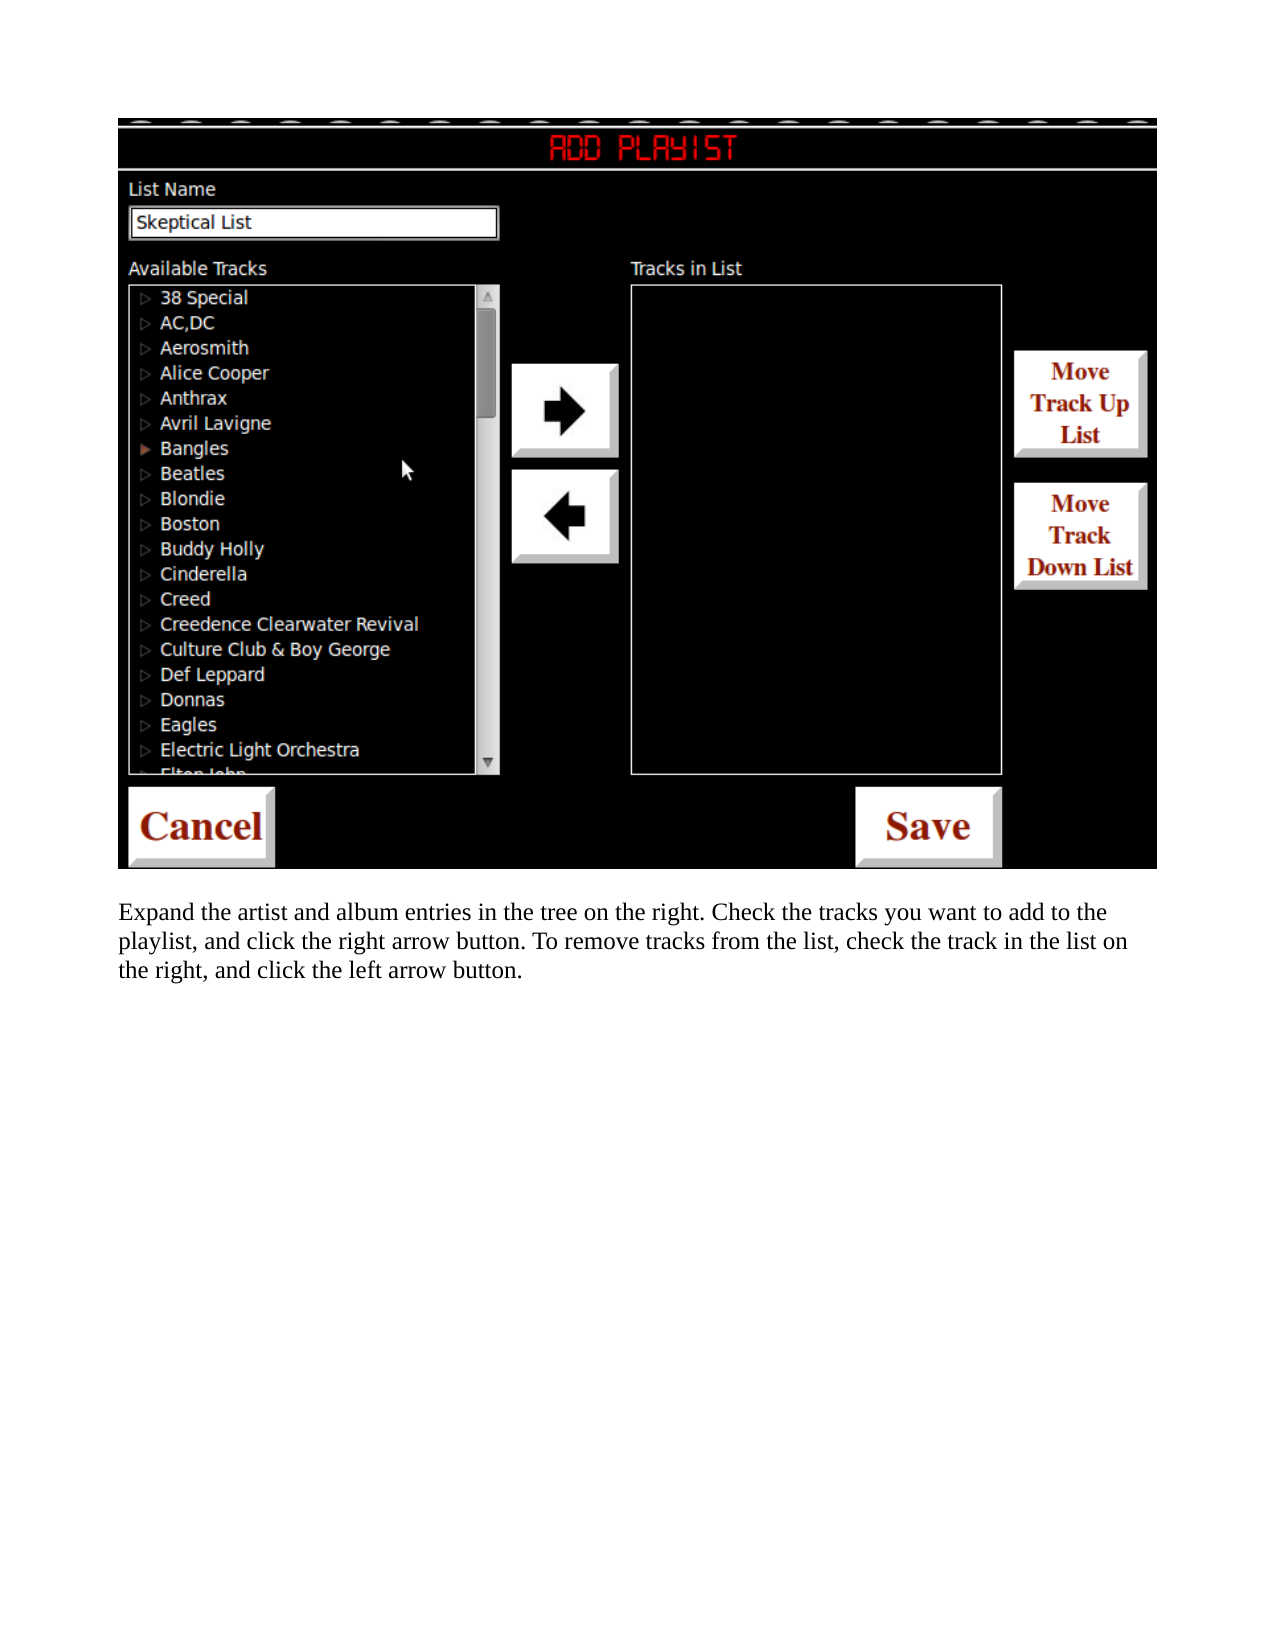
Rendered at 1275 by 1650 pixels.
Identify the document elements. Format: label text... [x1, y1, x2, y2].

text Expand the artist and album entries in the tree on the right. Check the tracks you want to add to the playlist, and click the right arrow button. To remove tracks from the list, check the track in the list on the right, and click the left arrow button. [118, 897, 1157, 984]
picture [118, 118, 1157, 869]
